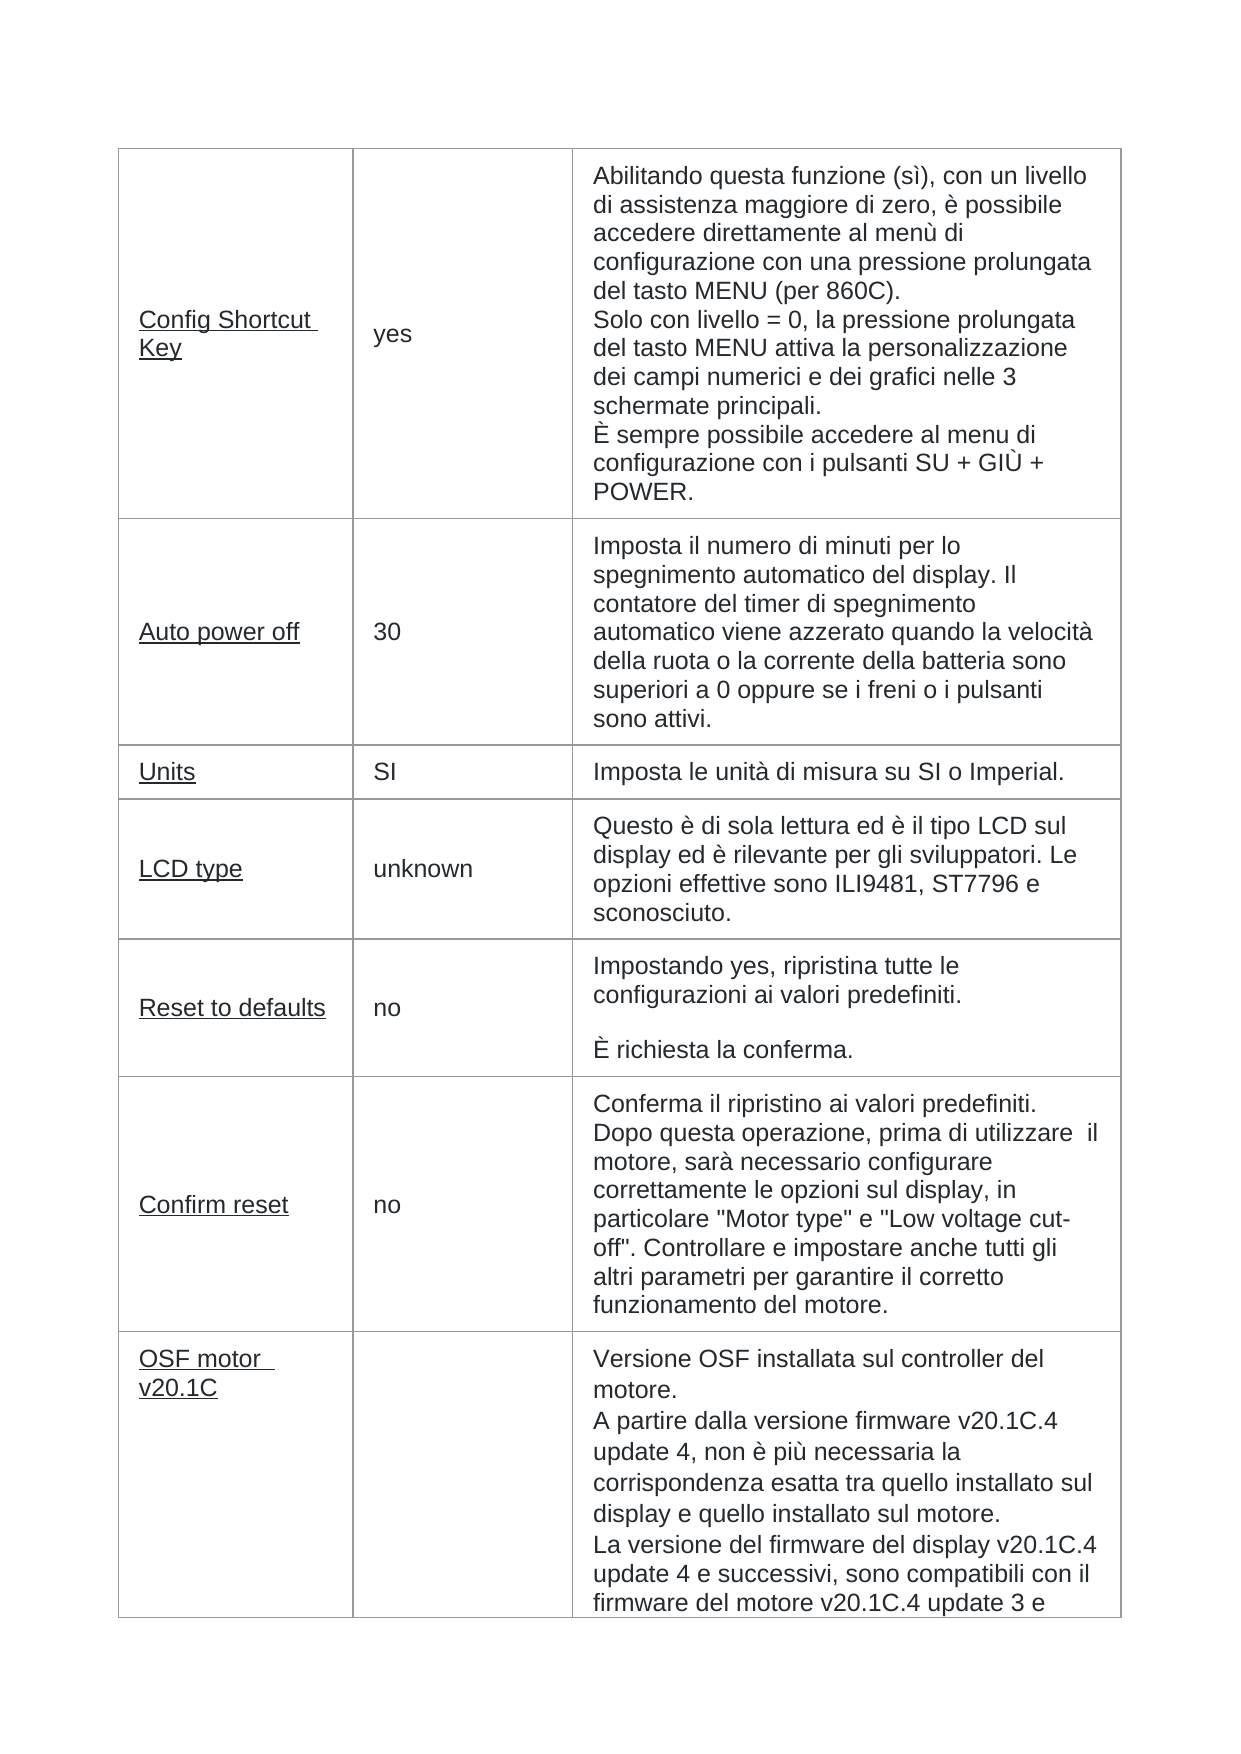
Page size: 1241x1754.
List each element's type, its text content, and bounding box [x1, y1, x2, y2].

table_cell no [354, 1077, 572, 1331]
table_cell [354, 1332, 572, 1617]
table_cell Abilitando questa funzione (sì), con un livello di assistenza maggiore di zero, è possibile accedere direttamente al menù di configurazione con una pressione prolungata del tasto MENU (per 860C). Solo con livello = 0, la pressione prolungata del tasto MENU attiva la personalizzazione dei campi numerici e dei grafici nelle 3 schermate principali. È sempre possibile accedere al menu di configurazione con i pulsanti SU + GIÙ + POWER. [573, 149, 1120, 518]
table_cell Imposta le unità di misura su SI o Imperial. [573, 746, 1120, 798]
table_cell no [354, 940, 572, 1076]
table_cell Questo è di sola lettura ed è il tipo LCD sul display ed è rilevante per gli sviluppatori. Le opzioni effettive sono ILI9481, ST7796 e sconosciuto. [573, 800, 1120, 938]
table_cell LCD type [119, 800, 352, 938]
table_cell Config Shortcut Key [119, 149, 352, 518]
table_cell SI [354, 746, 572, 798]
table_cell unknown [354, 800, 572, 938]
table_cell Reset to defaults [119, 940, 352, 1076]
table_cell yes [354, 149, 572, 518]
table_cell Imposta il numero di minuti per lo spegnimento automatico del display. Il contatore del timer di spegnimento automatico viene azzerato quando la velocità della ruota o la corrente della batteria sono superiori a 0 oppure se i freni o i pulsanti sono attivi. [573, 519, 1120, 744]
table_cell Conferma il ripristino ai valori predefiniti. Dopo questa operazione, prima di utilizzare il motore, sarà necessario configurare correttamente le opzioni sul display, in particolare "Motor type" e "Low voltage cut-off". Controllare e impostare anche tutti gli altri parametri per garantire il corretto funzionamento del motore. [573, 1077, 1120, 1331]
table_cell Confirm reset [119, 1077, 352, 1331]
table_cell Impostando yes, ripristina tutte le configurazioni ai valori predefiniti. È richiesta la conferma. [573, 940, 1120, 1076]
table_cell OSF motor v20.1C [119, 1332, 352, 1617]
table_cell Units [119, 746, 352, 798]
table_cell 30 [354, 519, 572, 744]
table_cell Auto power off [119, 519, 352, 744]
table_cell Versione OSF installata sul controller del motore. A partire dalla versione firmware v20.1C.4 update 4, non è più necessaria la corrispondenza esatta tra quello installato sul display e quello installato sul motore. La versione del firmware del display v20.1C.4 update 4 e successivi, sono compatibili con il firmware del motore v20.1C.4 update 3 e [573, 1332, 1120, 1617]
